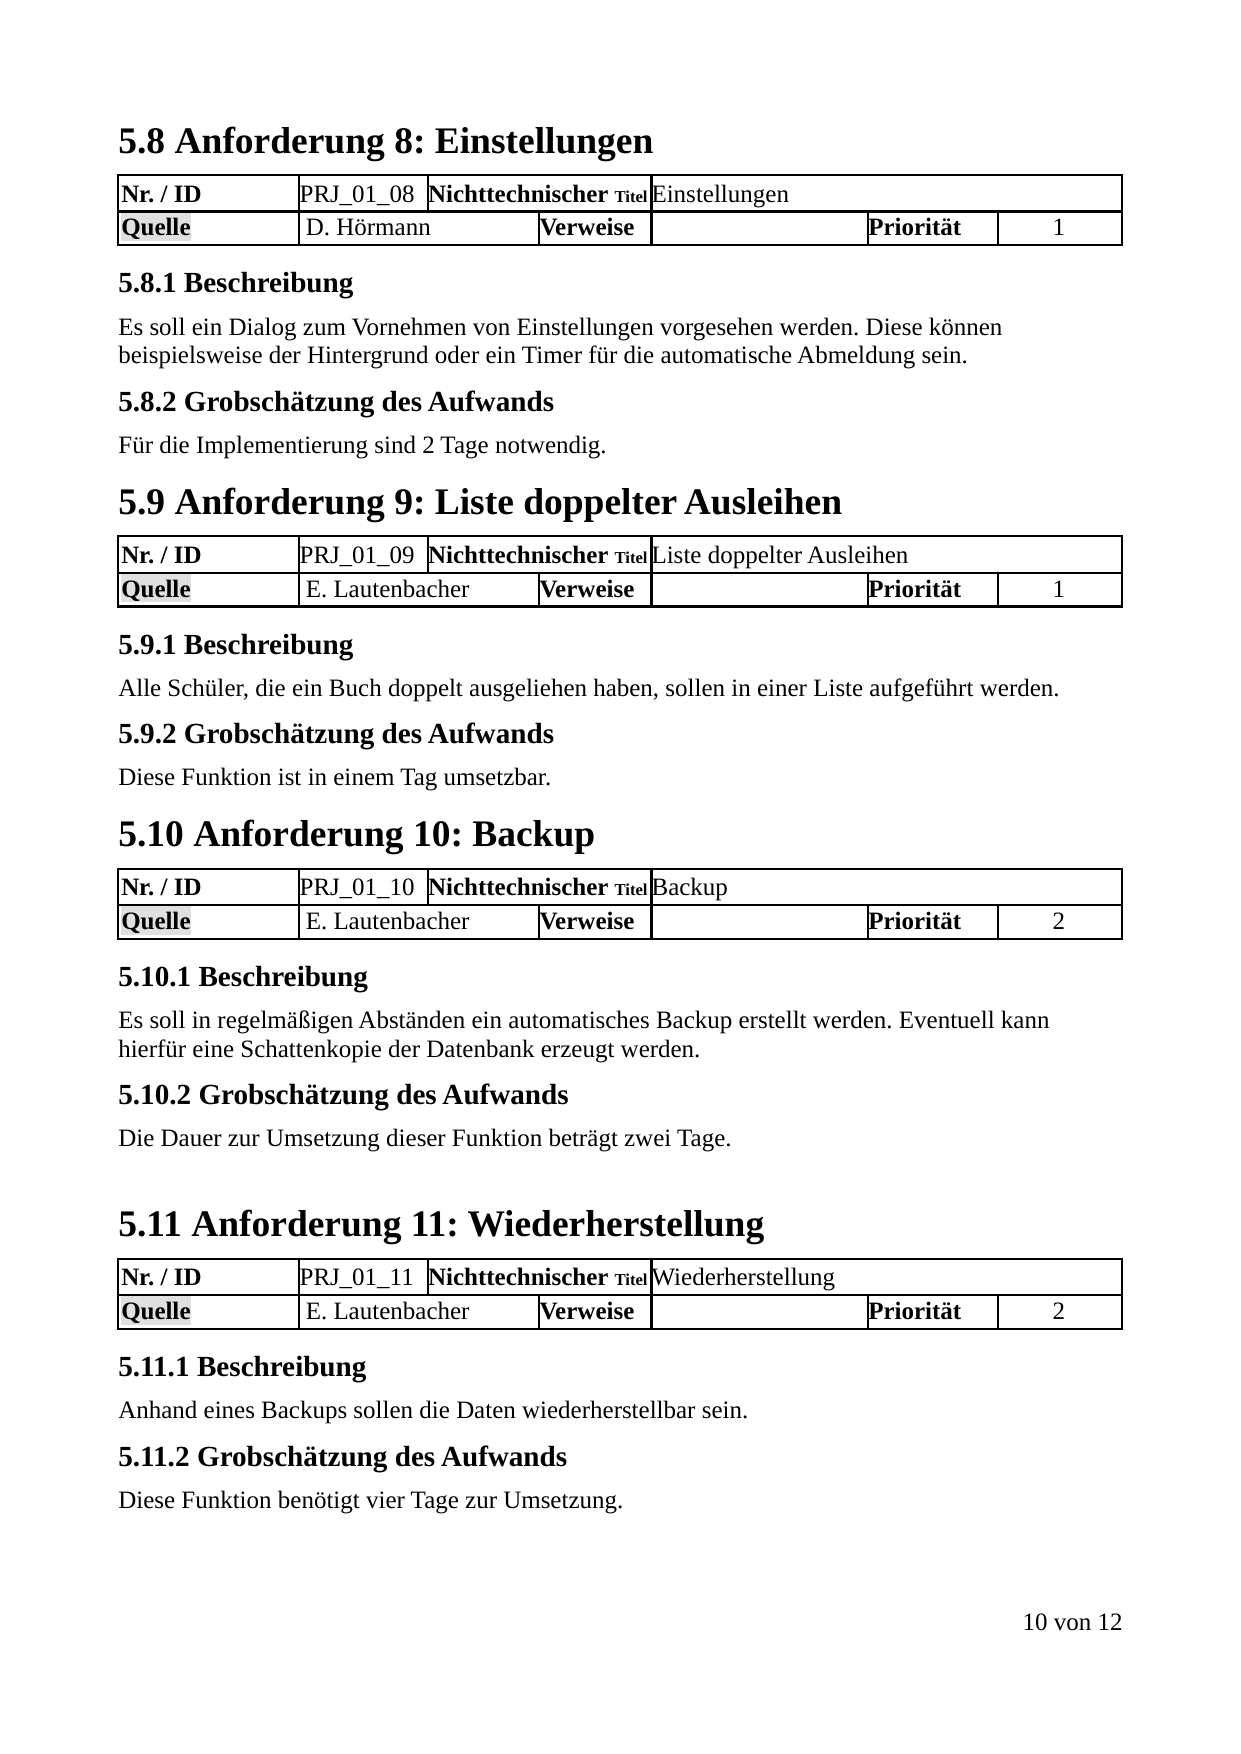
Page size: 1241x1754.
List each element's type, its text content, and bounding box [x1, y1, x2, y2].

subtitle 5.11.1 Beschreibung [118, 1349, 1122, 1383]
table_cell 2 [999, 1296, 1121, 1328]
table_cell D. Hörmann [300, 213, 538, 244]
subtitle 5.10 Anforderung 10: Backup [118, 812, 1122, 855]
table_cell [539, 246, 651, 251]
table_cell [868, 940, 998, 945]
table_cell [428, 1330, 539, 1335]
table_cell E. Lautenbacher [300, 574, 538, 605]
text Alle Schüler, die ein Buch doppelt ausgeliehen haben, sollen in einer Liste aufgeführt werden. [118, 673, 1122, 702]
table_header Nr. / ID [119, 1260, 298, 1294]
table_cell [651, 940, 868, 945]
subtitle 5.9 Anforderung 9: Liste doppelter Ausleihen [118, 479, 1122, 522]
table_cell [868, 608, 998, 612]
table_cell [299, 246, 428, 251]
table_cell [118, 608, 299, 612]
table_cell [651, 608, 868, 612]
text Die Dauer zur Umsetzung dieser Funktion beträgt zwei Tage. [118, 1123, 1122, 1152]
subtitle 5.11.2 Grobschätzung des Aufwands [118, 1439, 1122, 1472]
table_cell Verweise [540, 1296, 650, 1328]
table_cell Priorität [869, 574, 997, 605]
text Für die Implementierung sind 2 Tage notwendig. [118, 430, 1122, 458]
table_header Einstellungen [653, 176, 1121, 210]
table_cell [651, 246, 868, 251]
table_cell [998, 608, 1122, 612]
table_header PRJ_01_11 [300, 1260, 427, 1294]
table_cell 1 [999, 213, 1121, 244]
table_header Nichttechnischer Titel [429, 176, 650, 210]
table_cell Quelle [119, 574, 298, 605]
table_cell [299, 608, 428, 612]
table_cell [998, 246, 1122, 251]
table_cell Verweise [540, 906, 650, 938]
table_header Nichttechnischer Titel [429, 870, 650, 904]
table_cell Priorität [869, 1296, 997, 1328]
table_cell E. Lautenbacher [300, 1296, 538, 1328]
text Es soll in regelmäßigen Abständen ein automatisches Backup erstellt werden. Eventuell kann hierfür eine Schattenkopie der Datenbank erzeugt werden. [118, 1005, 1122, 1063]
table_header Nr. / ID [119, 537, 298, 572]
table_header Liste doppelter Ausleihen [653, 537, 1121, 572]
subtitle 5.10.2 Grobschätzung des Aufwands [118, 1077, 1122, 1111]
table_header PRJ_01_08 [300, 176, 427, 210]
table_cell [868, 246, 998, 251]
table_header Nichttechnischer Titel [429, 1260, 650, 1294]
table_cell 1 [999, 574, 1121, 605]
table_cell [653, 1296, 867, 1328]
table_cell [998, 1330, 1122, 1335]
table_cell [653, 906, 867, 938]
table_cell [299, 940, 428, 945]
text Anhand eines Backups sollen die Daten wiederherstellbar sein. [118, 1395, 1122, 1424]
table_header Nr. / ID [119, 176, 298, 210]
table_cell [651, 1330, 868, 1335]
table_cell [653, 574, 867, 605]
table_cell Quelle [119, 213, 298, 244]
subtitle 5.9.1 Beschreibung [118, 627, 1122, 660]
table_header PRJ_01_10 [300, 870, 427, 904]
table_cell [539, 1330, 651, 1335]
table_cell Quelle [119, 906, 298, 938]
table_cell Verweise [540, 213, 650, 244]
table_header Backup [653, 870, 1121, 904]
table_cell 2 [999, 906, 1121, 938]
table_header Nr. / ID [119, 870, 298, 904]
table_cell Priorität [869, 213, 997, 244]
table_cell [118, 246, 299, 251]
table_cell [118, 1330, 299, 1335]
subtitle 5.8.2 Grobschätzung des Aufwands [118, 384, 1122, 417]
table_cell [299, 1330, 428, 1335]
text Diese Funktion ist in einem Tag umsetzbar. [118, 762, 1122, 791]
table_cell [868, 1330, 998, 1335]
table_header Wiederherstellung [653, 1260, 1121, 1294]
subtitle 5.10.1 Beschreibung [118, 959, 1122, 993]
table_cell Verweise [540, 574, 650, 605]
table_cell [539, 608, 651, 612]
table_header Nichttechnischer Titel [429, 537, 650, 572]
table_cell Quelle [119, 1296, 298, 1328]
table_cell [653, 213, 867, 244]
table_cell [998, 940, 1122, 945]
table_header PRJ_01_09 [300, 537, 427, 572]
table_cell E. Lautenbacher [300, 906, 538, 938]
subtitle 5.8.1 Beschreibung [118, 266, 1122, 299]
subtitle 5.11 Anforderung 11: Wiederherstellung [118, 1202, 1122, 1245]
subtitle 5.8 Anforderung 8: Einstellungen [118, 118, 1122, 161]
table_cell [428, 608, 539, 612]
table_cell [539, 940, 651, 945]
table_cell [428, 940, 539, 945]
table_cell [118, 940, 299, 945]
text Es soll ein Dialog zum Vornehmen von Einstellungen vorgesehen werden. Diese können beispielsweise der Hintergrund oder ein Timer für die automatische Abmeldung sein. [118, 312, 1122, 369]
table_cell Priorität [869, 906, 997, 938]
table_cell [428, 246, 539, 251]
subtitle 5.9.2 Grobschätzung des Aufwands [118, 716, 1122, 750]
text Diese Funktion benötigt vier Tage zur Umsetzung. [118, 1485, 1122, 1513]
